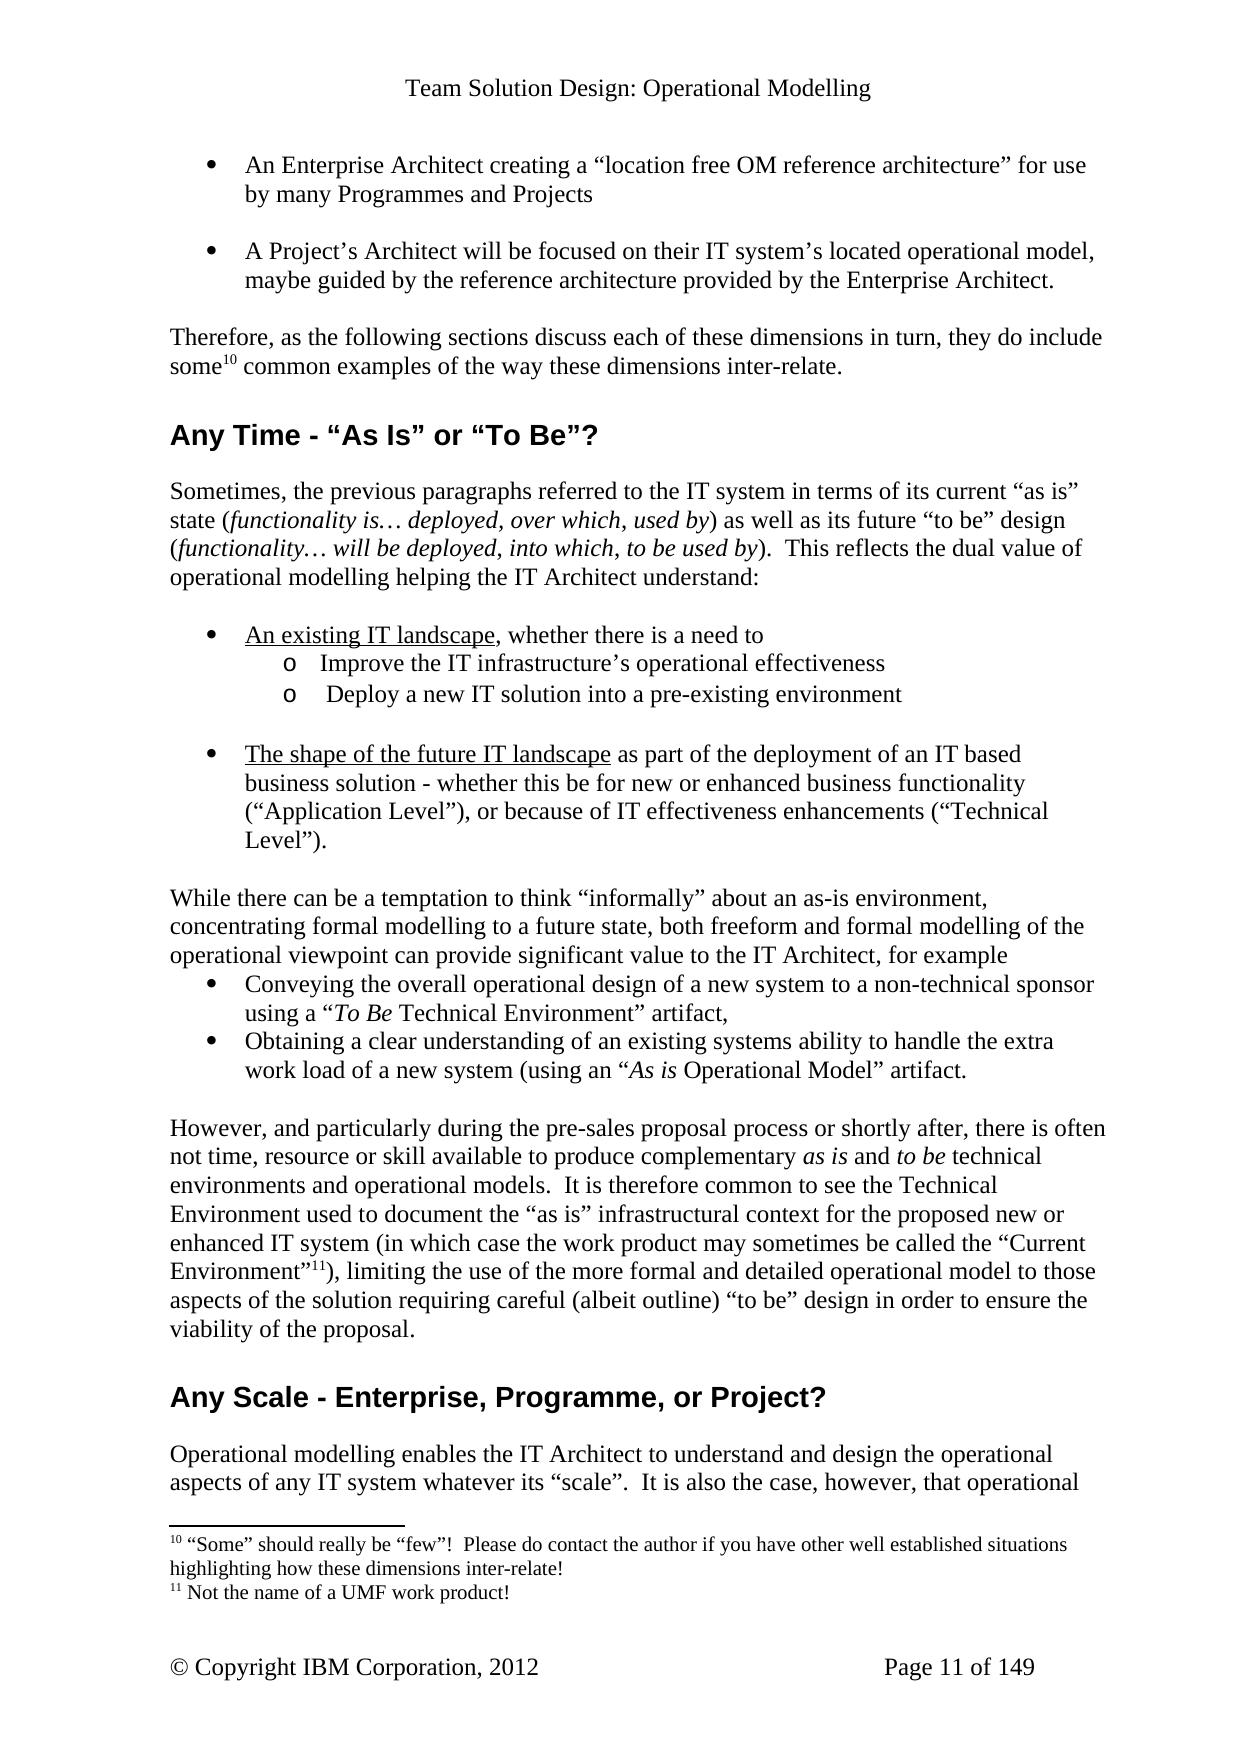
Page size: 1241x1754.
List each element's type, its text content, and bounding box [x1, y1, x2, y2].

list Obtaining a clear understanding of an existing systems ability to handle the extra work load of a new system (using an “As is Operational Model” artifact. [207, 1026, 1107, 1084]
text Therefore, as the following sections discuss each of these dimensions in turn, they do include some common examples of the way these dimensions inter-relate. [169, 322, 1107, 380]
list An existing IT landscape, whether there is a need to [207, 620, 1107, 648]
text “Some” should really be “few”! Please do contact the author if you have other well established situations highlighting how these dimensions inter-relate! [169, 1532, 1107, 1580]
list Deploy a new IT solution into a pre-existing environment [282, 679, 1107, 739]
text Not the name of a UMF work product! [169, 1580, 1107, 1604]
text However, and particularly during the pre-sales proposal process or shortly after, there is often not time, resource or skill available to produce complementary as is and to be technical environments and operational models. It is therefore common to see the Technical Environment used to document the “as is” infrastructural context for the proposed new or enhanced IT system (in which case the work product may sometimes be called the “Current Environment”), limiting the use of the more formal and detailed operational model to those aspects of the solution requiring careful (albeit outline) “to be” design in order to ensure the viability of the proposal. [169, 1113, 1107, 1343]
list The shape of the future IT landscape as part of the deployment of an IT based business solution - whether this be for new or enhanced business functionality (“Application Level”), or because of IT effectiveness enhancements (“Technical Level”). [207, 739, 1107, 854]
list An Enterprise Architect creating a “location free OM reference architecture” for use by many Programmes and Projects [207, 150, 1107, 236]
subtitle Any Scale - Enterprise, Programme, or Project? [169, 1380, 1107, 1414]
list Improve the IT infrastructure’s operational effectiveness [282, 648, 1107, 679]
subtitle Any Time - “As Is” or “To Be”? [169, 417, 1107, 451]
text Sometimes, the previous paragraphs referred to the IT system in terms of its current “as is” state (functionality is… deployed, over which, used by) as well as its future “to be” design (functionality… will be deployed, into which, to be used by). This reflects the dual value of operational modelling helping the IT Architect understand: [169, 476, 1107, 591]
text Operational modelling enables the IT Architect to understand and design the operational aspects of any IT system whatever its “scale”. It is also the case, however, that operational [169, 1439, 1107, 1496]
list A Project’s Architect will be focused on their IT system’s located operational model, maybe guided by the reference architecture provided by the Enterprise Architect. [207, 236, 1107, 294]
list Conveying the overall operational design of a new system to a non-technical sponsor using a “To Be Technical Environment” artifact, [207, 969, 1107, 1026]
text While there can be a temptation to think “informally” about an as-is environment, concentrating formal modelling to a future state, both freeform and formal modelling of the operational viewpoint can provide significant value to the IT Architect, for example [169, 883, 1107, 969]
